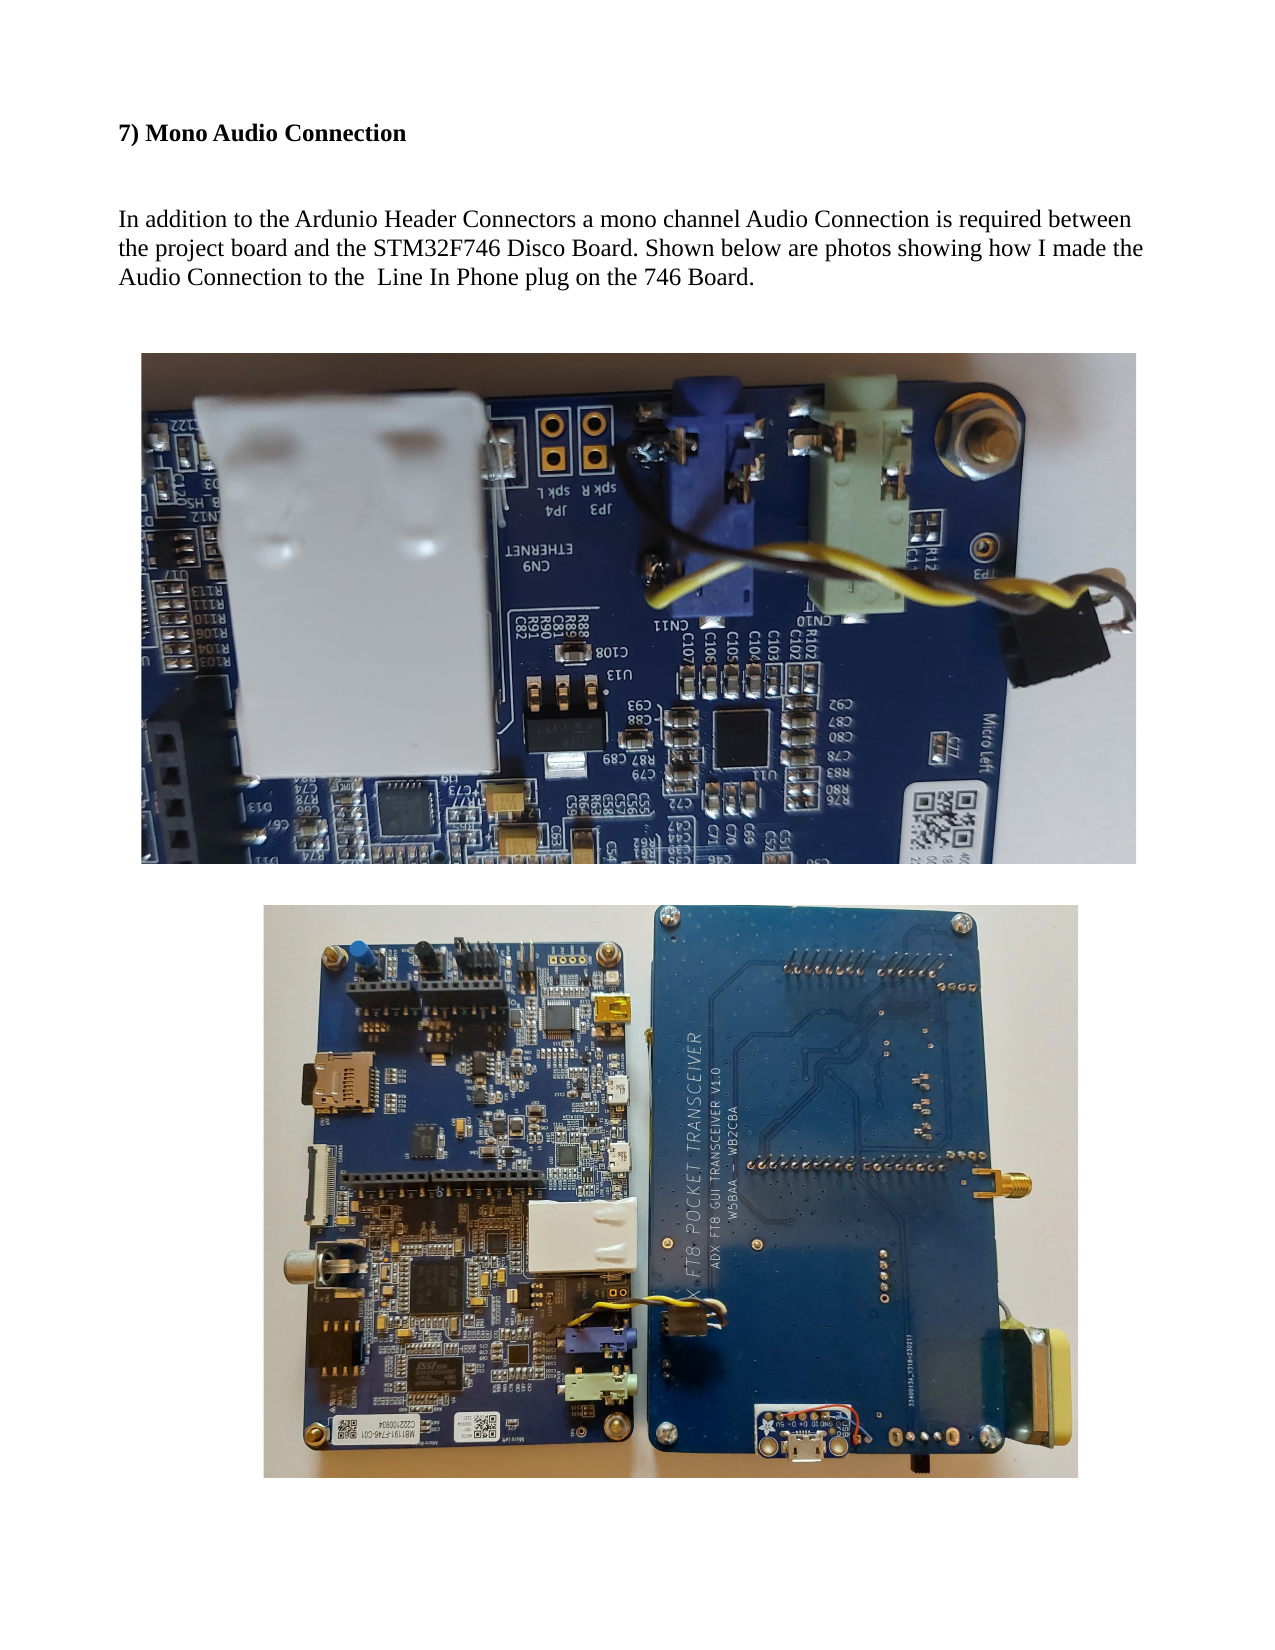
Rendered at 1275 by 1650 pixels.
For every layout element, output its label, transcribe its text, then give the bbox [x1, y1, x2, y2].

text In addition to the Ardunio Header Connectors a mono channel Audio Connection is required between the project board and the STM32F746 Disco Board. Shown below are photos showing how I made the Audio Connection to the Line In Phone plug on the 746 Board. [118, 204, 1157, 291]
picture [141, 353, 1137, 864]
picture [263, 905, 1079, 1478]
text 7) Mono Audio Connection [118, 118, 1157, 147]
